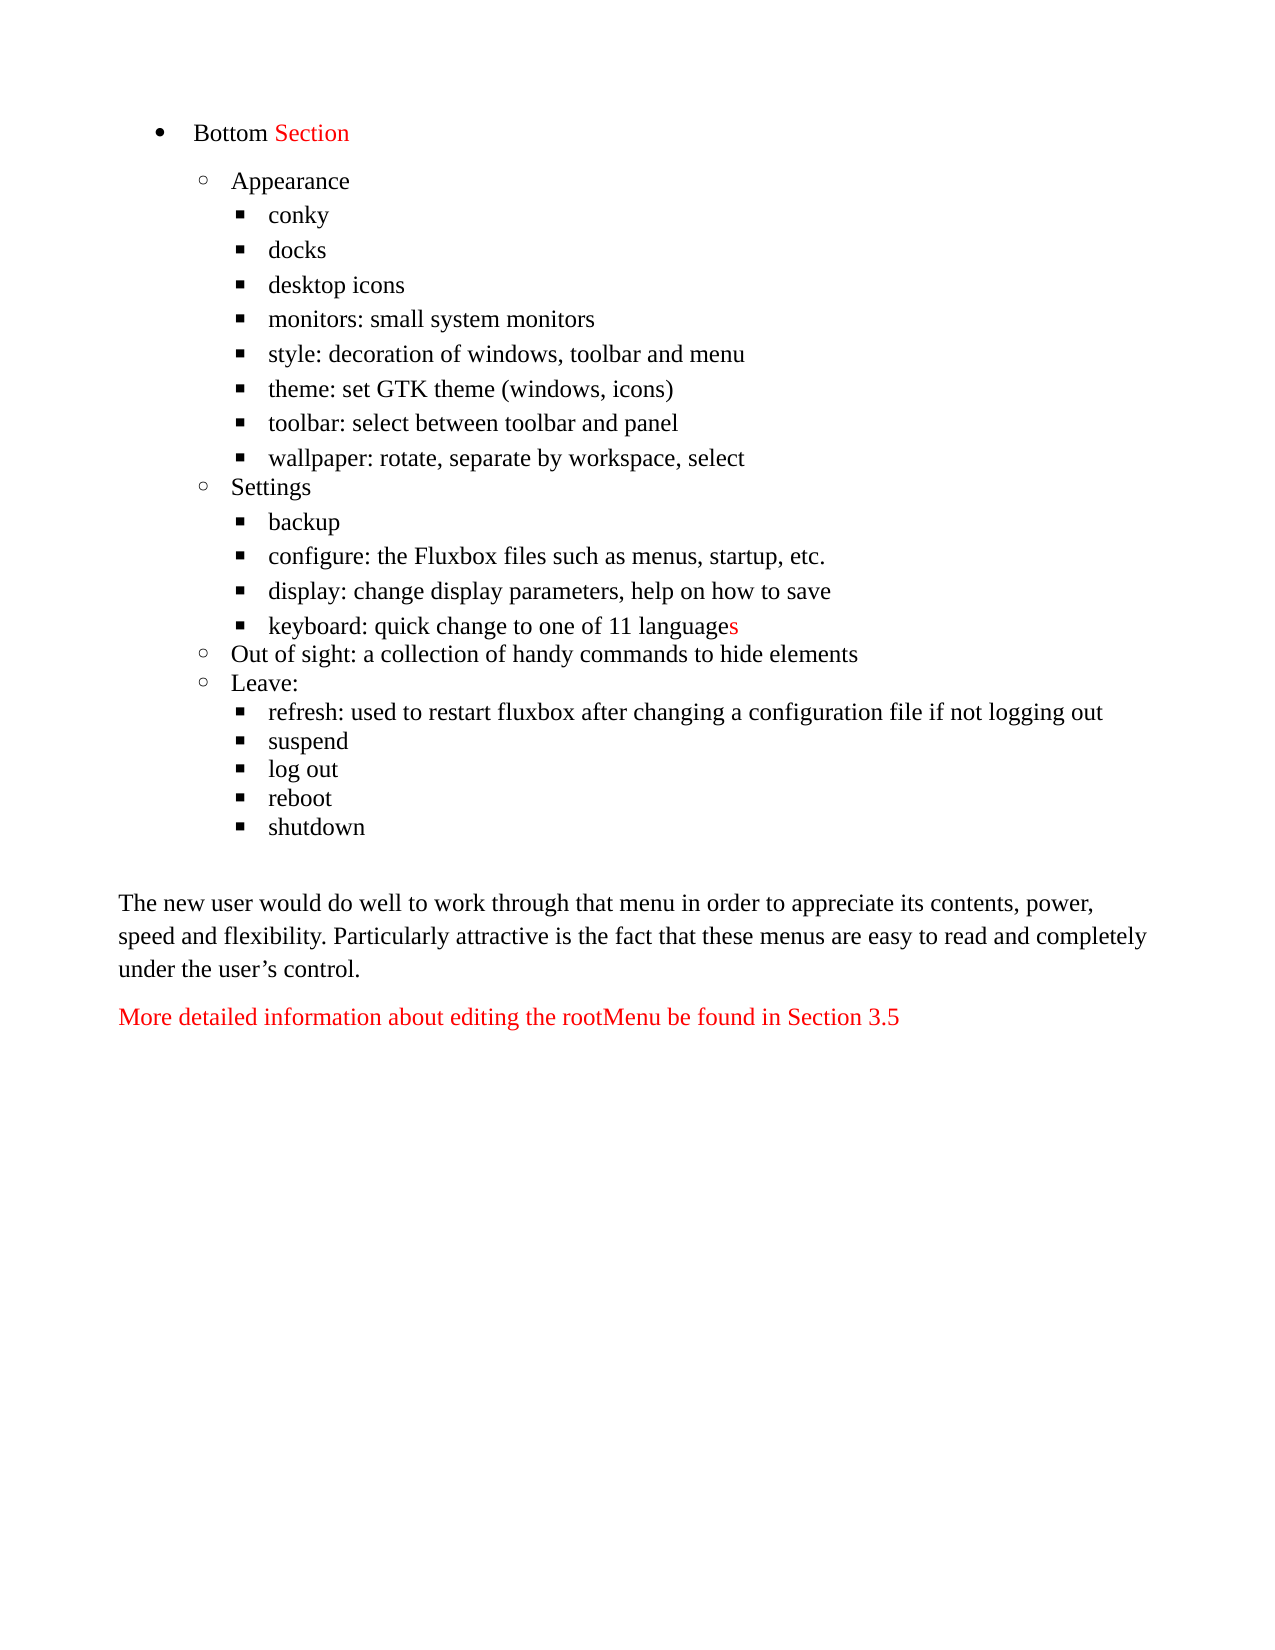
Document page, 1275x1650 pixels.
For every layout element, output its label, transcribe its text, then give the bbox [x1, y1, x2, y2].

list reboot [231, 783, 1157, 812]
text More detailed information about editing the rootMenu be found in Section 3.5 [118, 1002, 1157, 1031]
list Bottom Section [156, 118, 1157, 147]
list Leave: [193, 668, 1157, 697]
list toolbar: select between toolbar and panel [231, 408, 1157, 437]
list docks [231, 235, 1157, 264]
text The new user would do well to work through that menu in order to appreciate its contents, power, speed and flexibility. Particularly attractive is the fact that these menus are easy to read and completely under the user’s control. [118, 888, 1157, 983]
list wallpaper: rotate, separate by workspace, select [231, 443, 1157, 472]
list display: change display parameters, help on how to save [231, 576, 1157, 605]
list Settings [193, 472, 1157, 501]
list configure: the Fluxbox files such as menus, startup, etc. [231, 541, 1157, 570]
list refresh: used to restart fluxbox after changing a configuration file if not logging out [231, 697, 1157, 726]
list shutdown [231, 812, 1157, 841]
list monitors: small system monitors [231, 304, 1157, 333]
list keyboard: quick change to one of 11 languages [231, 611, 1157, 639]
list backup [231, 507, 1157, 535]
list theme: set GTK theme (windows, icons) [231, 374, 1157, 403]
list desktop icons [231, 270, 1157, 298]
list log out [231, 754, 1157, 783]
list conky [231, 200, 1157, 229]
list Appearance [193, 166, 1157, 194]
list suspend [231, 726, 1157, 754]
list style: decoration of windows, toolbar and menu [231, 339, 1157, 368]
list Out of sight: a collection of handy commands to hide elements [193, 639, 1157, 668]
